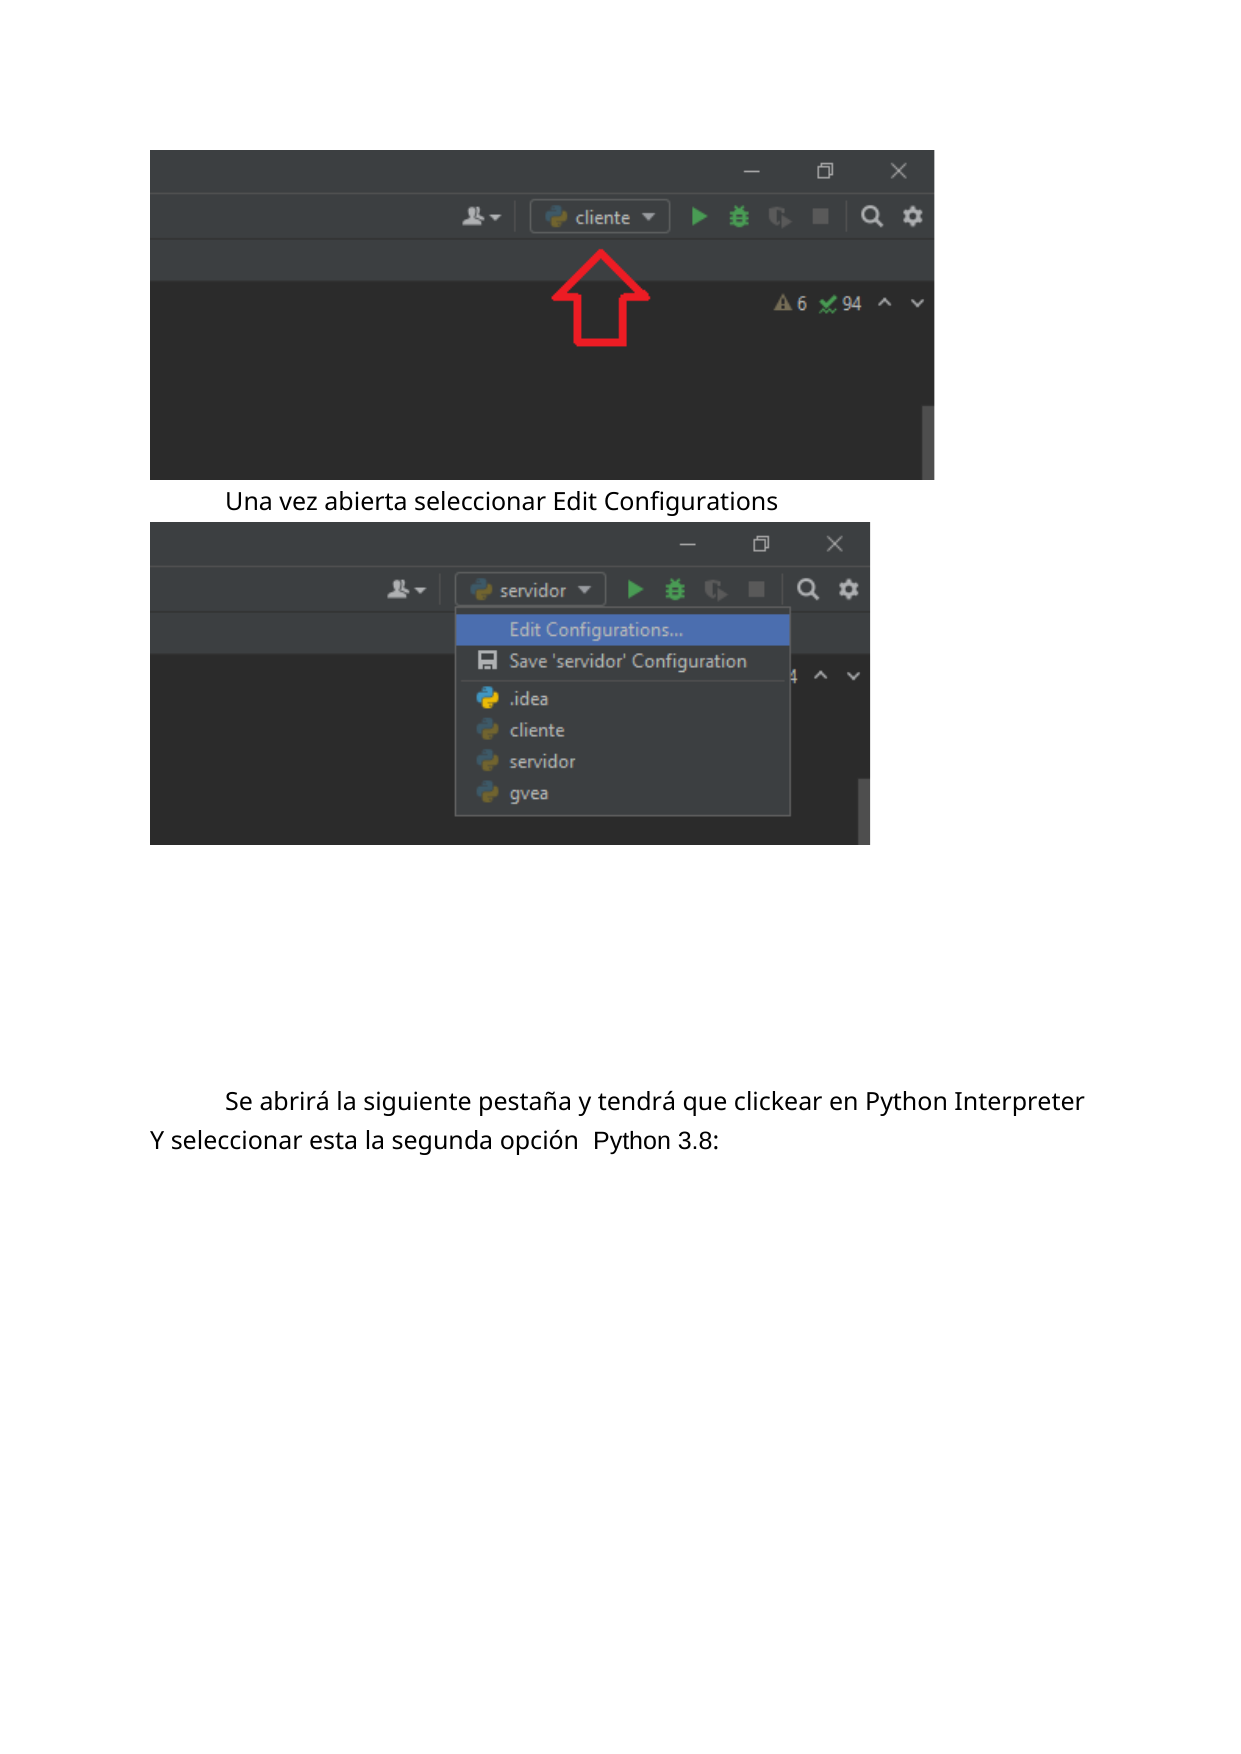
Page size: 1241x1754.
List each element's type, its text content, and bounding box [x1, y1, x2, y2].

picture [150, 150, 935, 480]
picture [150, 522, 871, 845]
text Una vez abierta seleccionar Edit Configurations [150, 483, 1090, 518]
text Se abrirá la siguiente pestaña y tendrá que clickear en Python Interpreter Y seleccionar esta la segunda opción Python 3.8: [150, 1083, 1090, 1157]
